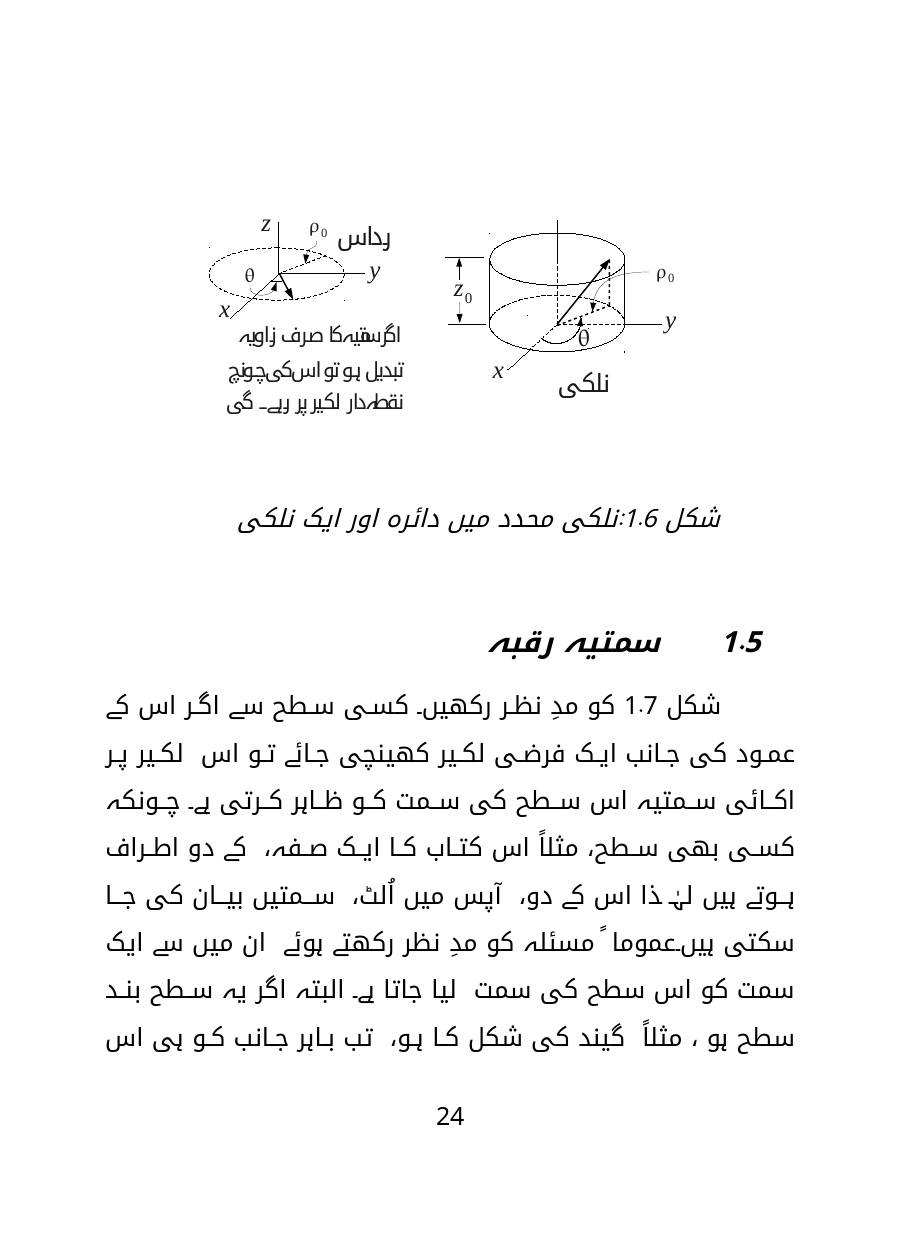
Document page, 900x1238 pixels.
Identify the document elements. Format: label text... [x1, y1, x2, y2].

subtitle سمتیہ رقبہ [105, 615, 720, 670]
text شکل 1.7 کو مدِ نظر رکھیں۔ کسی سطح سے اگر اس کے عمود کی جانب ایک فرضی لکیر کھینچی جائے تو اس لکیر پر اکائی سمتیہ اس سطح کی سمت کو ظاہر کرتی ہے۔ چونکہ کسی بھی سطح، مثلاً اس کتاب کا ایک صفہ، کے دو اطراف ہوتے ہیں لہٰذا اس کے دو، آپس میں اُلٹ، سمتیں بیان کی جا سکتی ہیں۔عموما ً مسئلہ کو مدِ نظر رکھتے ہوئے ان میں سے ایک سمت کو اس سطح کی سمت لیا جاتا ہے۔ البتہ اگر یہ سطح بند سطح ہو ، مثلاً گیند کی شکل کا ہو، تب باہر جانب کو ہی اس سطح کی سمت لیا جاتا ہے۔ شکل میں اُوپر کی سطح کا رقبہہے اور اس کی سمت ہے۔ لہٰذا سمتیہ کا طول، ہے اور اس کی سمت ہے یعنی [105, 682, 795, 1062]
text شکل 1.6:نلکی محدد میں دائرہ اور ایک نلکی [180, 181, 720, 543]
